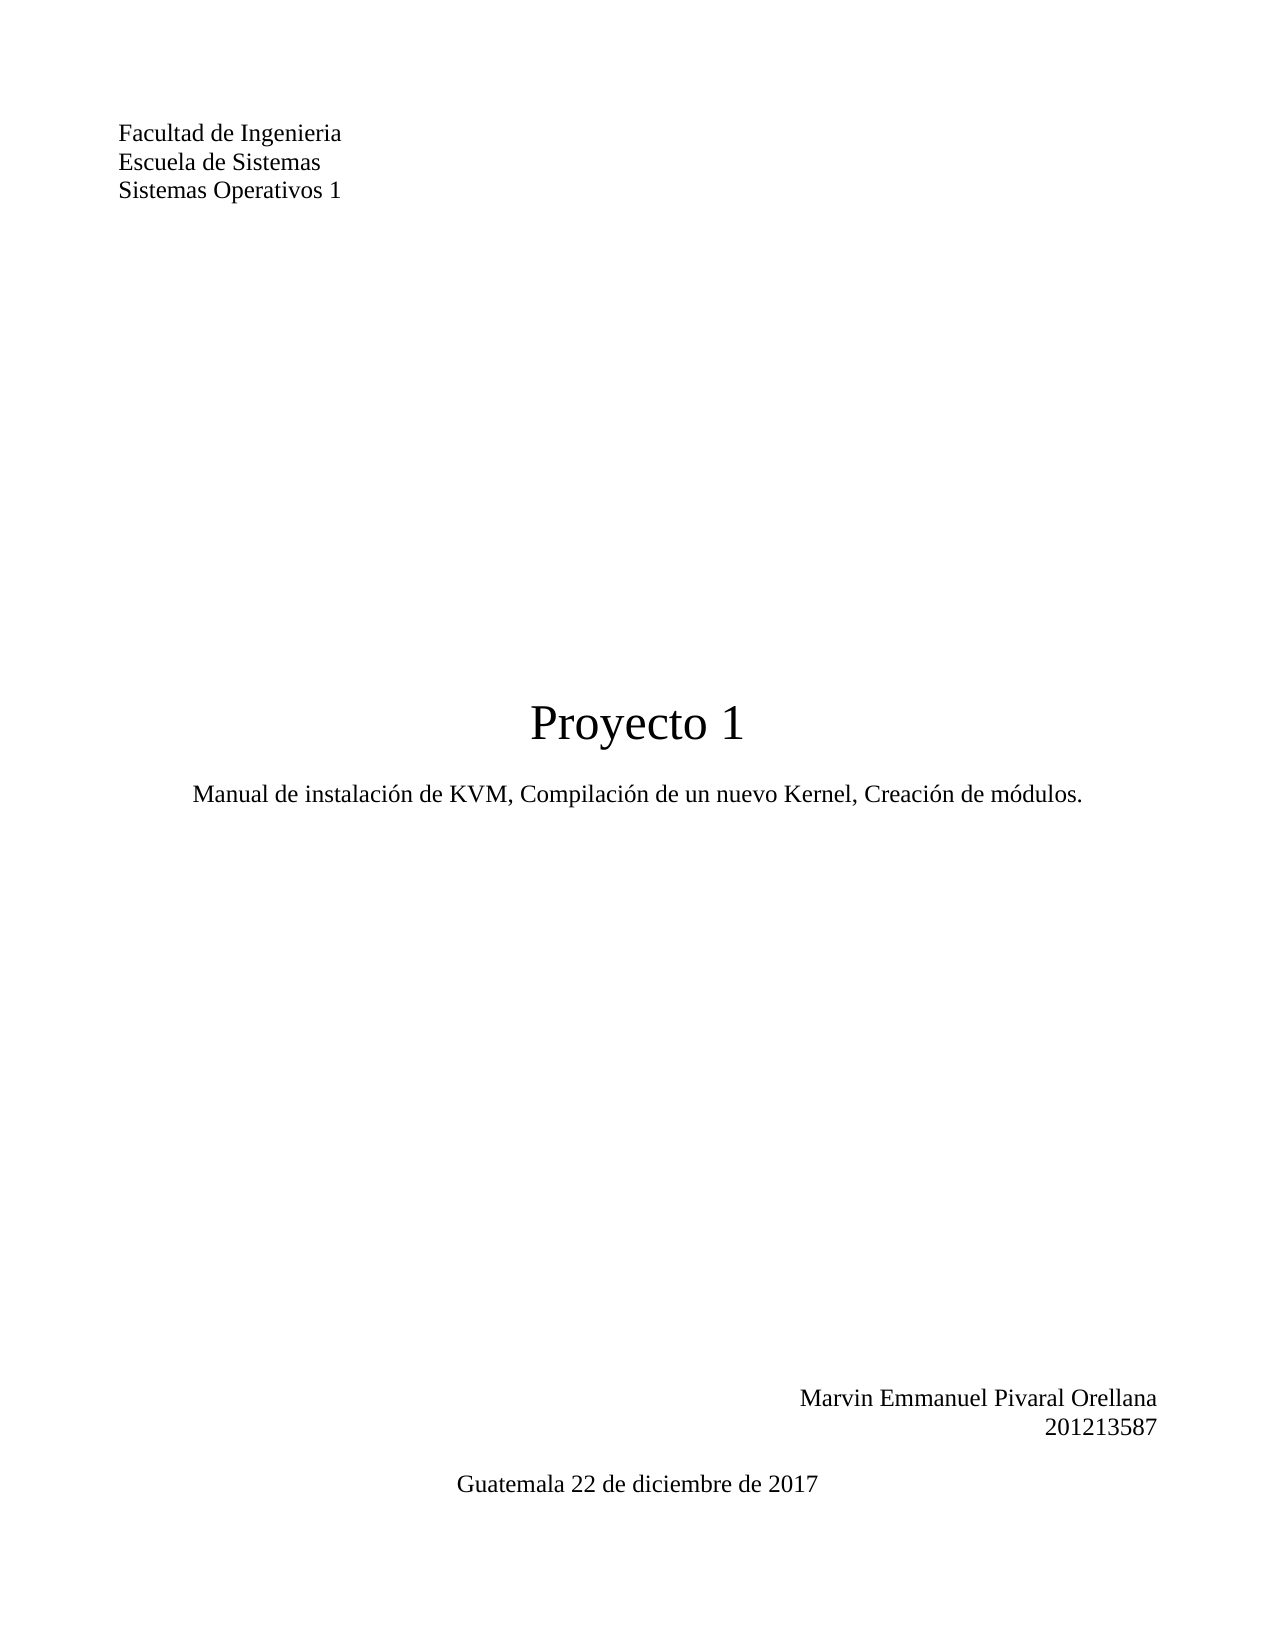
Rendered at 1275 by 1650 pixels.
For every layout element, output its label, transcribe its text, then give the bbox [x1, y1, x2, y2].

text Sistemas Operativos 1 [118, 176, 1157, 204]
text Marvin Emmanuel Pivaral Orellana [118, 1383, 1157, 1412]
text Manual de instalación de KVM, Compilación de un nuevo Kernel, Creación de módulos. [118, 779, 1157, 808]
text Proyecto 1 [118, 693, 1157, 751]
text 201213587 [118, 1412, 1157, 1441]
text Escuela de Sistemas [118, 147, 1157, 176]
text Facultad de Ingenieria [118, 118, 1157, 147]
text Guatemala 22 de diciembre de 2017 [118, 1469, 1157, 1498]
